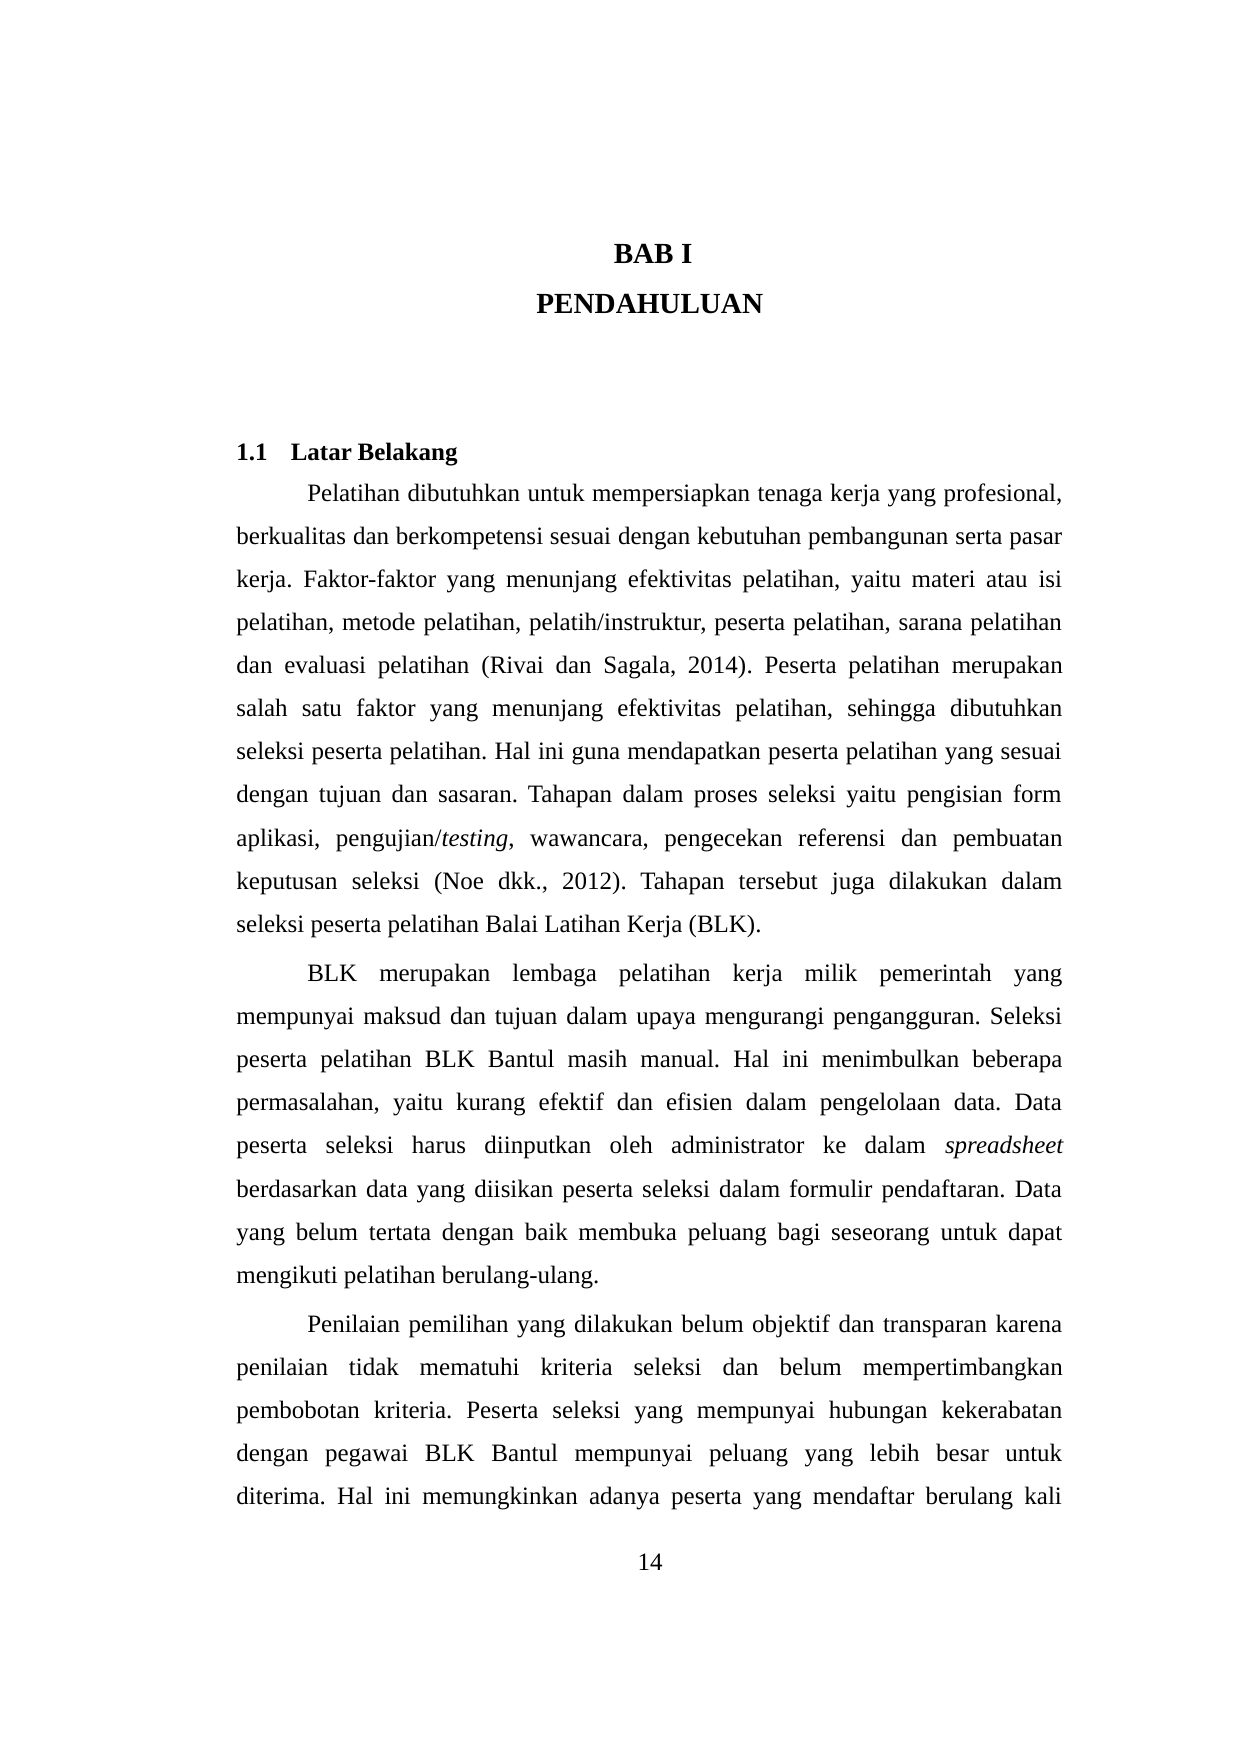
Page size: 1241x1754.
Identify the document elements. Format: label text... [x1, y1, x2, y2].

text Pelatihan dibutuhkan untuk mempersiapkan tenaga kerja yang profesional, berkualitas dan berkompetensi sesuai dengan kebutuhan pembangunan serta pasar kerja. Faktor-faktor yang menunjang efektivitas pelatihan, yaitu materi atau isi pelatihan, metode pelatihan, pelatih/instruktur, peserta pelatihan, sarana pelatihan dan evaluasi pelatihan (Rivai dan Sagala, 2014). Peserta pelatihan merupakan salah satu faktor yang menunjang efektivitas pelatihan, sehingga dibutuhkan seleksi peserta pelatihan. Hal ini guna mendapatkan peserta pelatihan yang sesuai dengan tujuan dan sasaran. Tahapan dalam proses seleksi yaitu pengisian form aplikasi, pengujian/testing, wawancara, pengecekan referensi dan pembuatan keputusan seleksi (Noe dkk., 2012). Tahapan tersebut juga dilakukan dalam seleksi peserta pelatihan Balai Latihan Kerja (BLK). [236, 478, 1063, 938]
text Penilaian pemilihan yang dilakukan belum objektif dan transparan karena penilaian tidak mematuhi kriteria seleksi dan belum mempertimbangkan pembobotan kriteria. Peserta seleksi yang mempunyai hubungan kekerabatan dengan pegawai BLK Bantul mempunyai peluang yang lebih besar untuk diterima. Hal ini memungkinkan adanya peserta yang mendaftar berulang kali [236, 1309, 1063, 1510]
subtitle Bab I PENDAHULUAN [236, 236, 1063, 320]
subtitle Latar Belakang [236, 437, 1063, 466]
text BLK merupakan lembaga pelatihan kerja milik pemerintah yang mempunyai maksud dan tujuan dalam upaya mengurangi pengangguran. Seleksi peserta pelatihan BLK Bantul masih manual. Hal ini menimbulkan beberapa permasalahan, yaitu kurang efektif dan efisien dalam pengelolaan data. Data peserta seleksi harus diinputkan oleh administrator ke dalam spreadsheet berdasarkan data yang diisikan peserta seleksi dalam formulir pendaftaran. Data yang belum tertata dengan baik membuka peluang bagi seseorang untuk dapat mengikuti pelatihan berulang-ulang. [236, 958, 1063, 1289]
